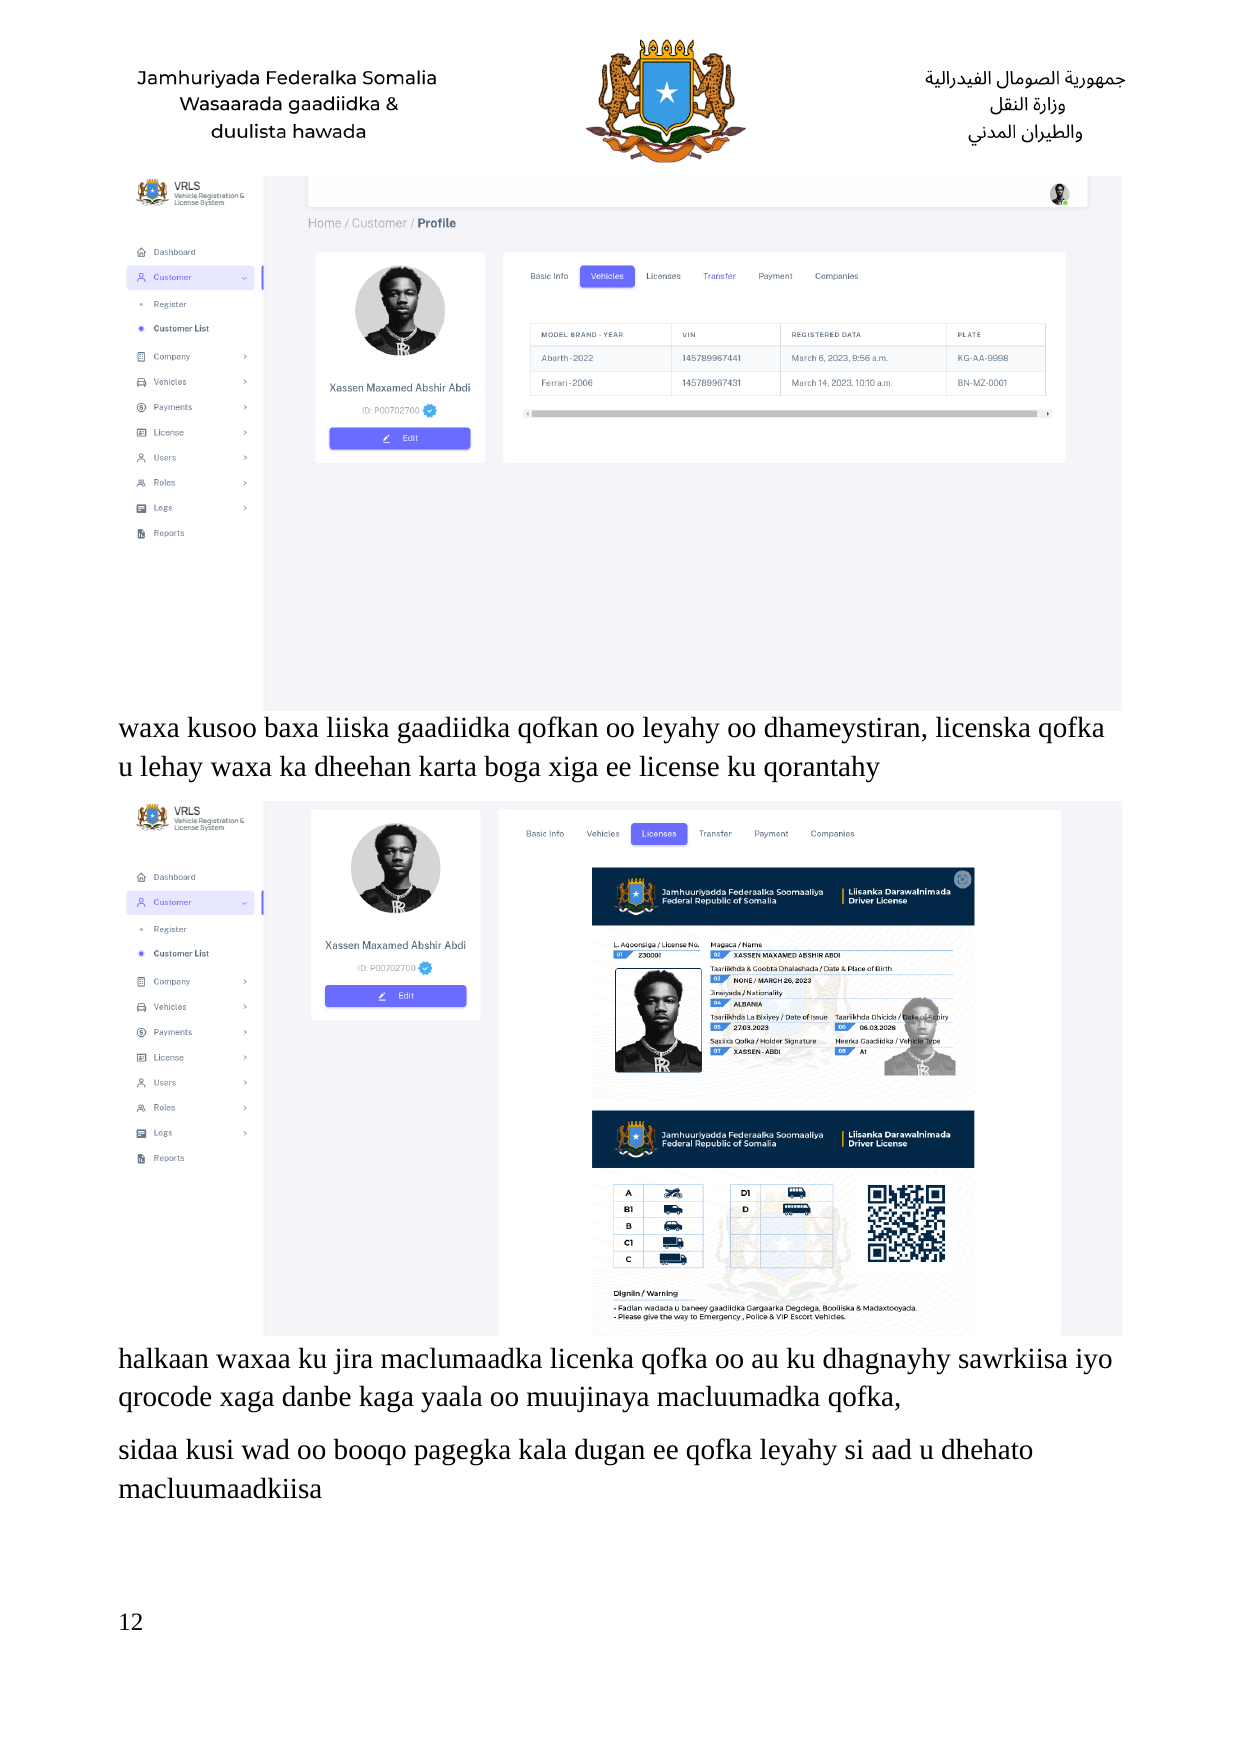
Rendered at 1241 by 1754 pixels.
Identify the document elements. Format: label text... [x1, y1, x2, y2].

picture [118, 801, 1123, 1336]
picture [118, 19, 1157, 711]
text sidaa kusi wad oo booqo pagegka kala dugan ee qofka leyahy si aad u dhehato macluumaadkiisa [118, 1432, 1122, 1504]
text waxa kusoo baxa liiska gaadiidka qofkan oo leyahy oo dhameystiran, licenska qofka u lehay waxa ka dheehan karta boga xiga ee license ku qorantahy [118, 711, 1122, 782]
text halkaan waxaa ku jira maclumaadka licenka qofka oo au ku dhagnayhy sawrkiisa iyo qrocode xaga danbe kaga yaala oo muujinaya macluumadka qofka, [118, 1336, 1122, 1413]
